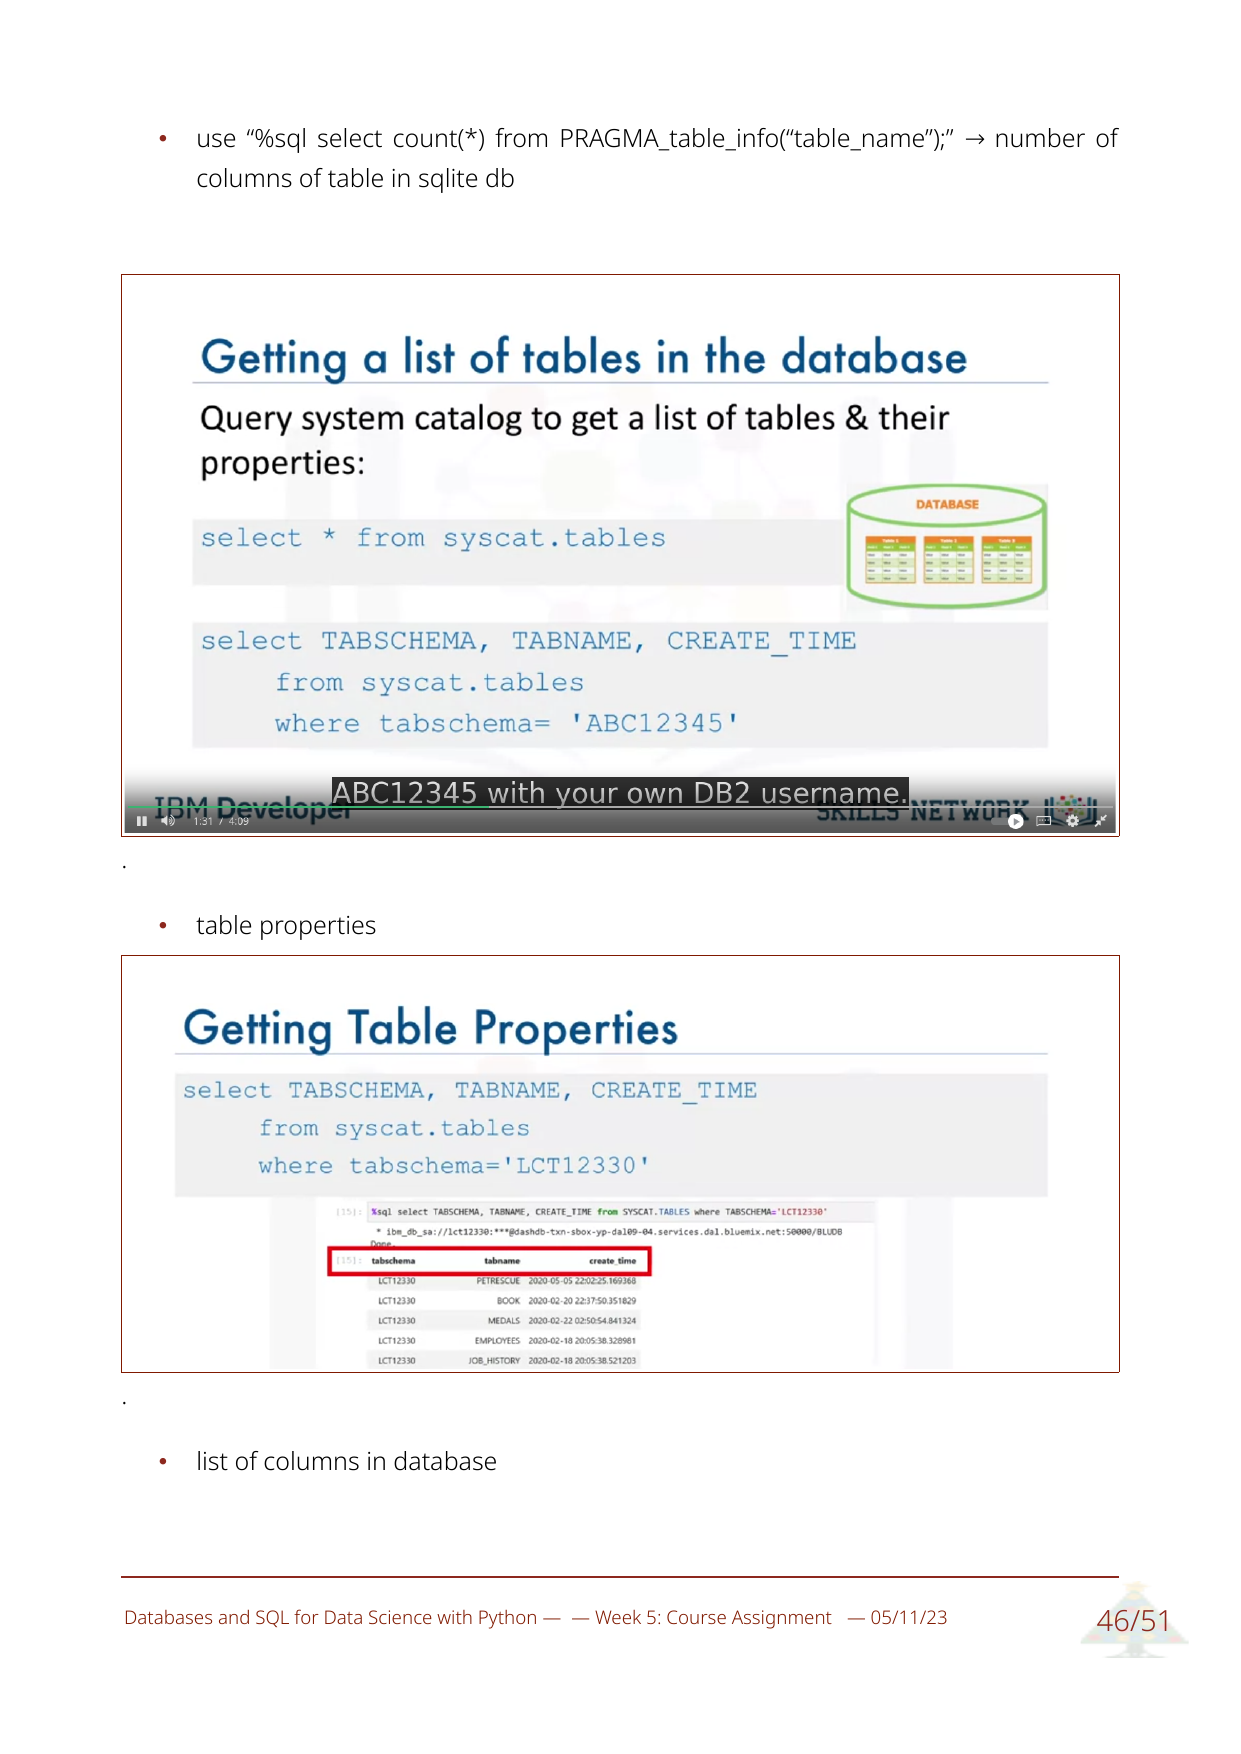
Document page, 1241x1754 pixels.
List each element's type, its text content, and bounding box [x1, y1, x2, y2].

picture [124, 958, 1116, 1369]
text . [121, 837, 1119, 876]
list table properties [158, 907, 1119, 941]
list use “%sql select count(*) from PRAGMA_table_info(“table_name”);” → number of columns of table in sqlite db [158, 121, 1119, 194]
picture [124, 277, 1116, 833]
list list of columns in database [158, 1443, 1119, 1477]
text [122, 275, 1119, 836]
text [122, 956, 1119, 1372]
text . [121, 1373, 1119, 1412]
